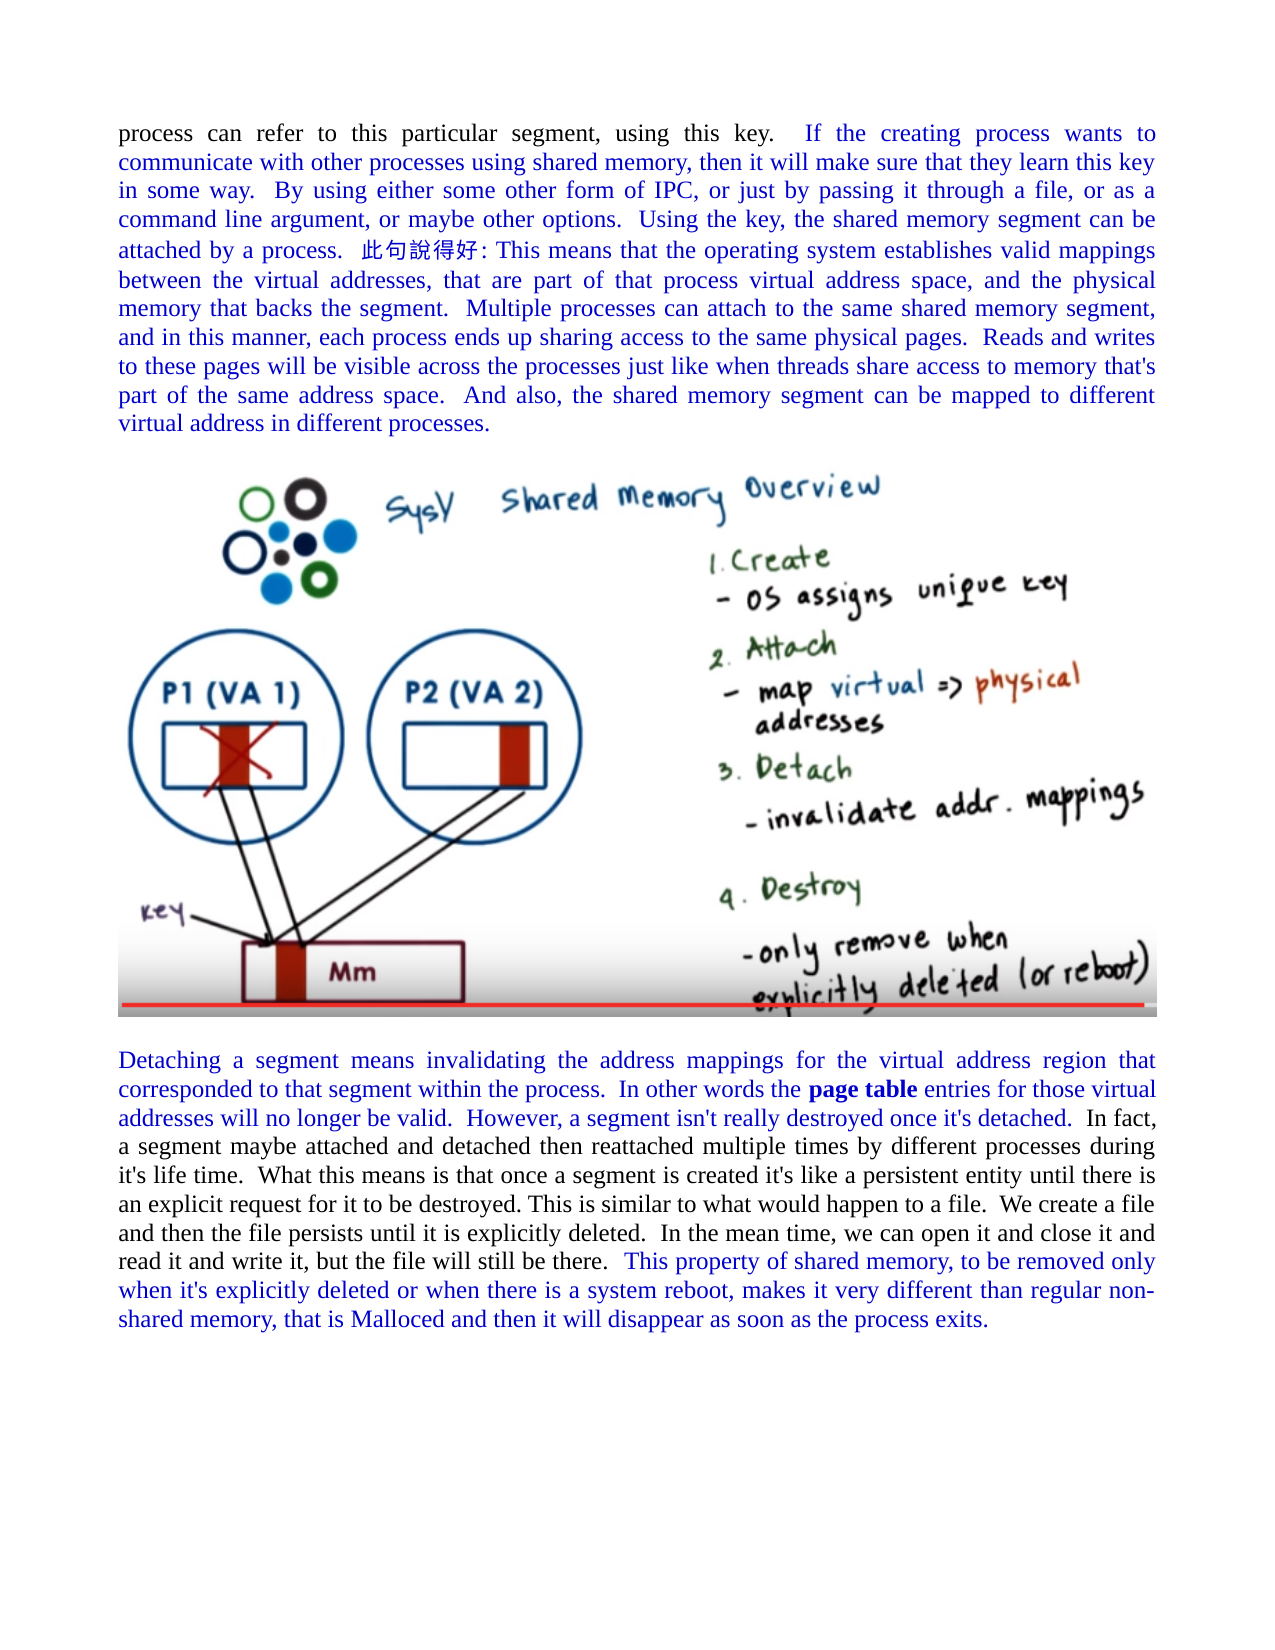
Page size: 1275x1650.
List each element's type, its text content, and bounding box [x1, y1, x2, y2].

text Detaching a segment means invalidating the address mappings for the virtual address region that corresponded to that segment within the process. In other words the page table entries for those virtual addresses will no longer be valid. However, a segment isn't really destroyed once it's detached. In fact, a segment maybe attached and detached then reattached multiple times by different processes during it's life time. What this means is that once a segment is created it's like a persistent entity until there is an explicit request for it to be destroyed. This is similar to what would happen to a file. We create a file and then the file persists until it is explicitly deleted. In the mean time, we can open it and close it and read it and write it, but the file will still be there. This property of shared memory, to be removed only when it's explicitly deleted or when there is a system reboot, makes it very different than regular non-shared memory, that is Malloced and then it will disappear as soon as the process exits. [118, 1045, 1157, 1333]
text process can refer to this particular segment, using this key. If the creating process wants to communicate with other processes using shared memory, then it will make sure that they learn this key in some way. By using either some other form of IPC, or just by passing it through a file, or as a command line argument, or maybe other options. Using the key, the shared memory segment can be attached by a process. 此句說得好: This means that the operating system establishes valid mappings between the virtual addresses, that are part of that process virtual address space, and the physical memory that backs the segment. Multiple processes can attach to the same shared memory segment, and in this manner, each process ends up sharing access to the same physical pages. Reads and writes to these pages will be visible across the processes just like when threads share access to memory that's part of the same address space. And also, the shared memory segment can be mapped to different virtual address in different processes. [118, 118, 1157, 437]
picture [118, 466, 1157, 1017]
